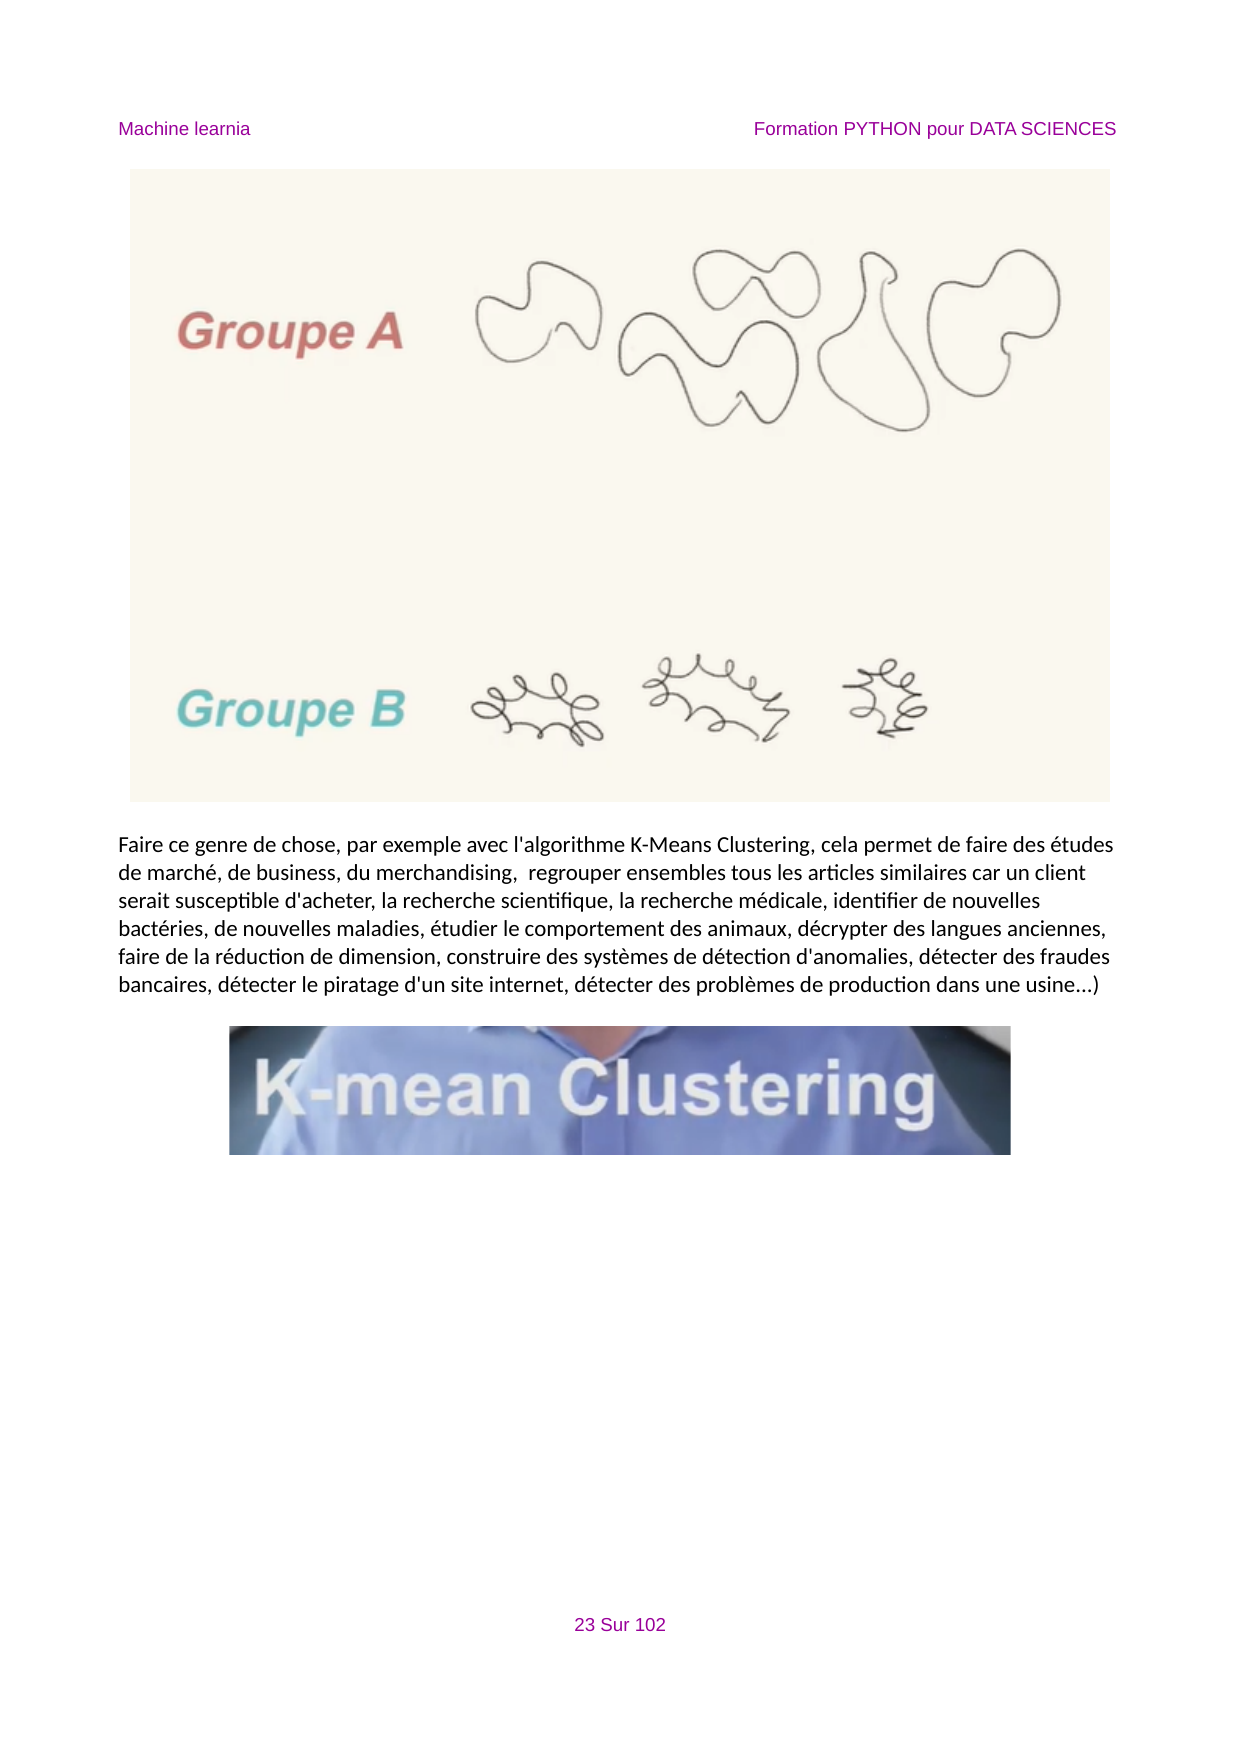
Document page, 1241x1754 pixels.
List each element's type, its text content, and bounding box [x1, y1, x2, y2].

text Faire ce genre de chose, par exemple avec l'algorithme K-Means Clustering, cela permet de faire des études de marché, de business, du merchandising, regrouper ensembles tous les articles similaires car un client serait susceptible d'acheter, la recherche scientifique, la recherche médicale, identifier de nouvelles bactéries, de nouvelles maladies, étudier le comportement des animaux, décrypter des langues anciennes, faire de la réduction de dimension, construire des systèmes de détection d'anomalies, détecter des fraudes bancaires, détecter le piratage d'un site internet, détecter des problèmes de production dans une usine...) [118, 830, 1122, 998]
picture [130, 169, 1110, 802]
picture [229, 1026, 1011, 1155]
